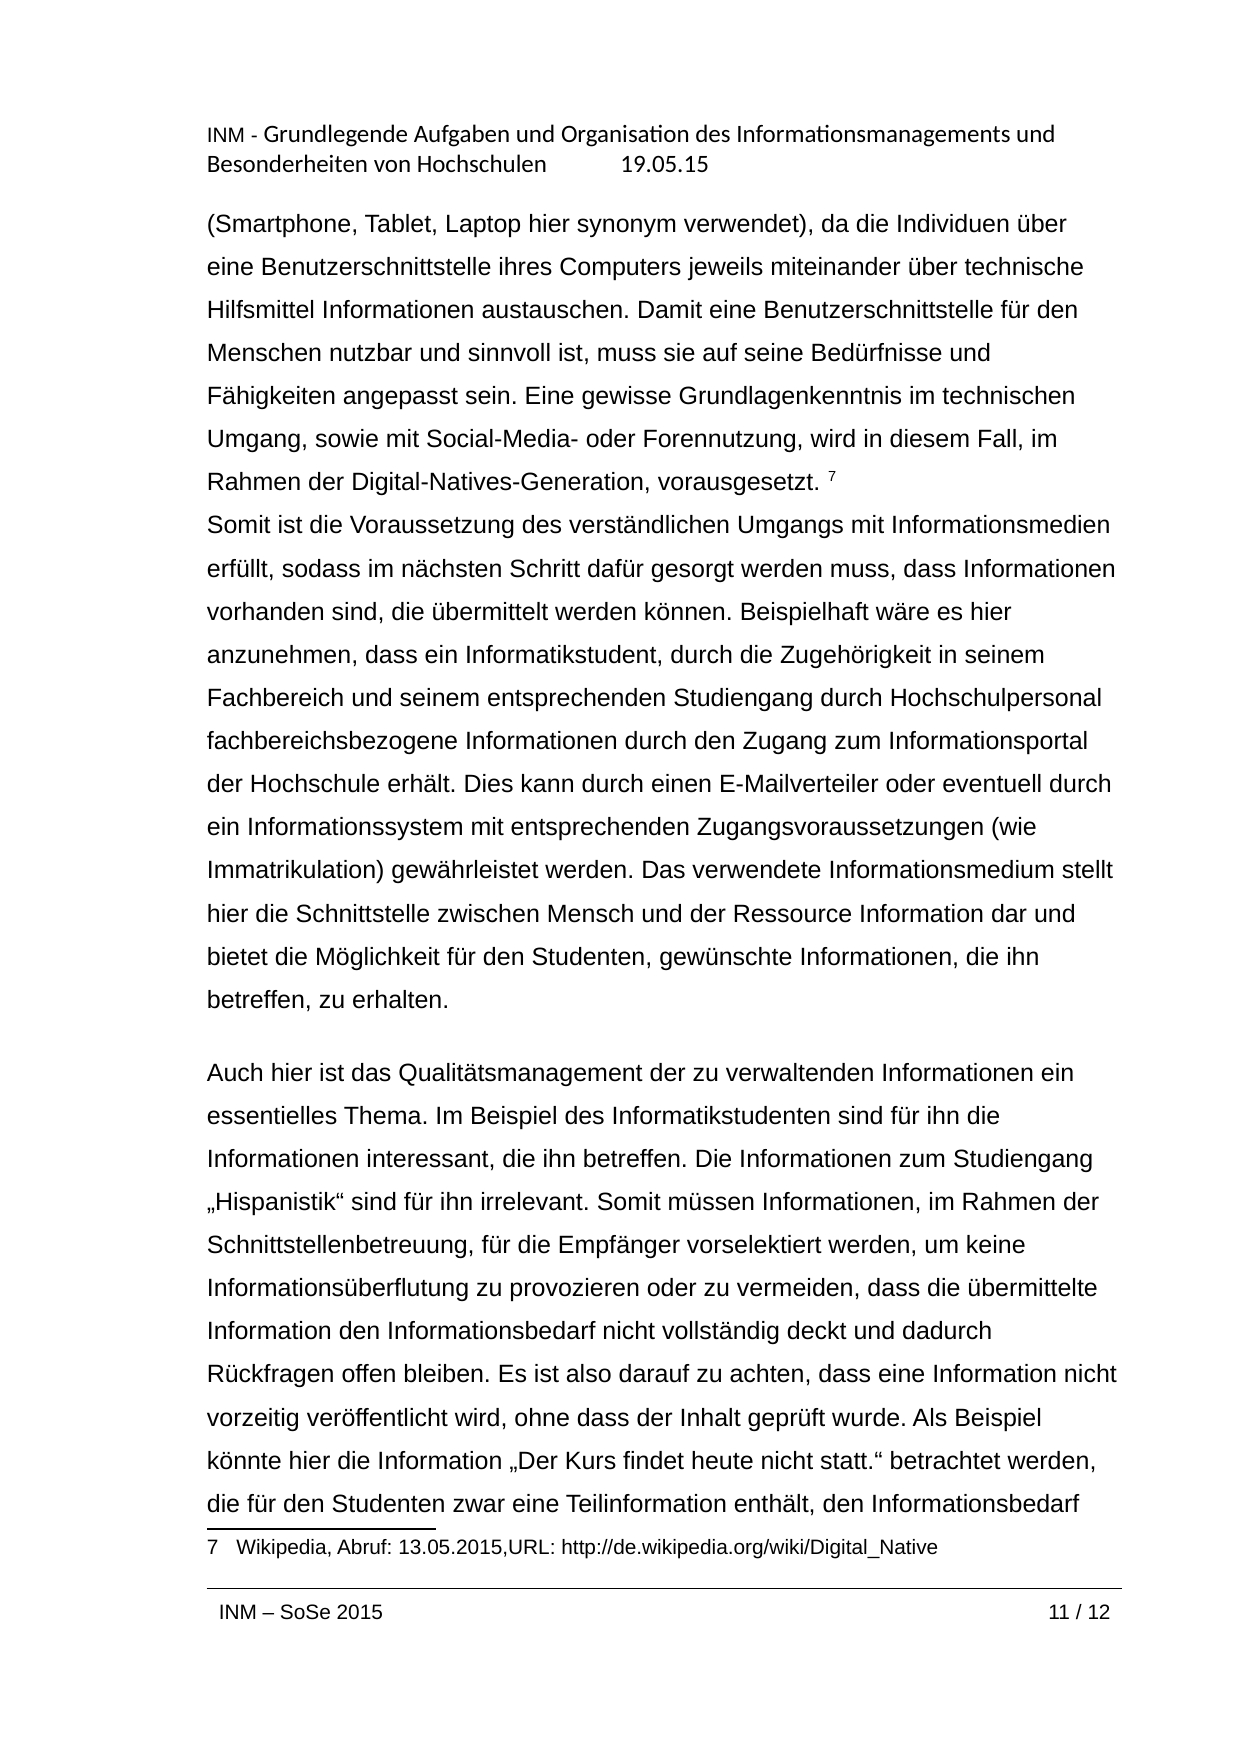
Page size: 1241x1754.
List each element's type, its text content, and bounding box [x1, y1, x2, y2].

text (Smartphone, Tablet, Laptop hier synonym verwendet), da die Individuen über eine Benutzerschnittstelle ihres Computers jeweils miteinander über technische Hilfsmittel Informationen austauschen. Damit eine Benutzerschnittstelle für den Menschen nutzbar und sinnvoll ist, muss sie auf seine Bedürfnisse und Fähigkeiten angepasst sein. Eine gewisse Grundlagenkenntnis im technischen Umgang, sowie mit Social-Media- oder Forennutzung, wird in diesem Fall, im Rahmen der Digital-Natives-Generation, vorausgesetzt. Somit ist die Voraussetzung des verständlichen Umgangs mit Informationsmedien erfüllt, sodass im nächsten Schritt dafür gesorgt werden muss, dass Informationen vorhanden sind, die übermittelt werden können. Beispielhaft wäre es hier anzunehmen, dass ein Informatikstudent, durch die Zugehörigkeit in seinem Fachbereich und seinem entsprechenden Studiengang durch Hochschulpersonal fachbereichsbezogene Informationen durch den Zugang zum Informationsportal der Hochschule erhält. Dies kann durch einen E-Mailverteiler oder eventuell durch ein Informationssystem mit entsprechenden Zugangsvoraussetzungen (wie Immatrikulation) gewährleistet werden. Das verwendete Informationsmedium stellt hier die Schnittstelle zwischen Mensch und der Ressource Information dar und bietet die Möglichkeit für den Studenten, gewünschte Informationen, die ihn betreffen, zu erhalten. [207, 209, 1122, 1014]
text Auch hier ist das Qualitätsmanagement der zu verwaltenden Informationen ein essentielles Thema. Im Beispiel des Informatikstudenten sind für ihn die Informationen interessant, die ihn betreffen. Die Informationen zum Studiengang „Hispanistik“ sind für ihn irrelevant. Somit müssen Informationen, im Rahmen der Schnittstellenbetreuung, für die Empfänger vorselektiert werden, um keine Informationsüberflutung zu provozieren oder zu vermeiden, dass die übermittelte Information den Informationsbedarf nicht vollständig deckt und dadurch Rückfragen offen bleiben. Es ist also darauf zu achten, dass eine Information nicht vorzeitig veröffentlicht wird, ohne dass der Inhalt geprüft wurde. Als Beispiel könnte hier die Information „Der Kurs findet heute nicht statt.“ betrachtet werden, die für den Studenten zwar eine Teilinformation enthält, den Informationsbedarf [207, 1057, 1122, 1517]
text Wikipedia, Abruf: 13.05.2015,URL: http://de.wikipedia.org/wiki/Digital_Native [207, 1535, 1122, 1559]
